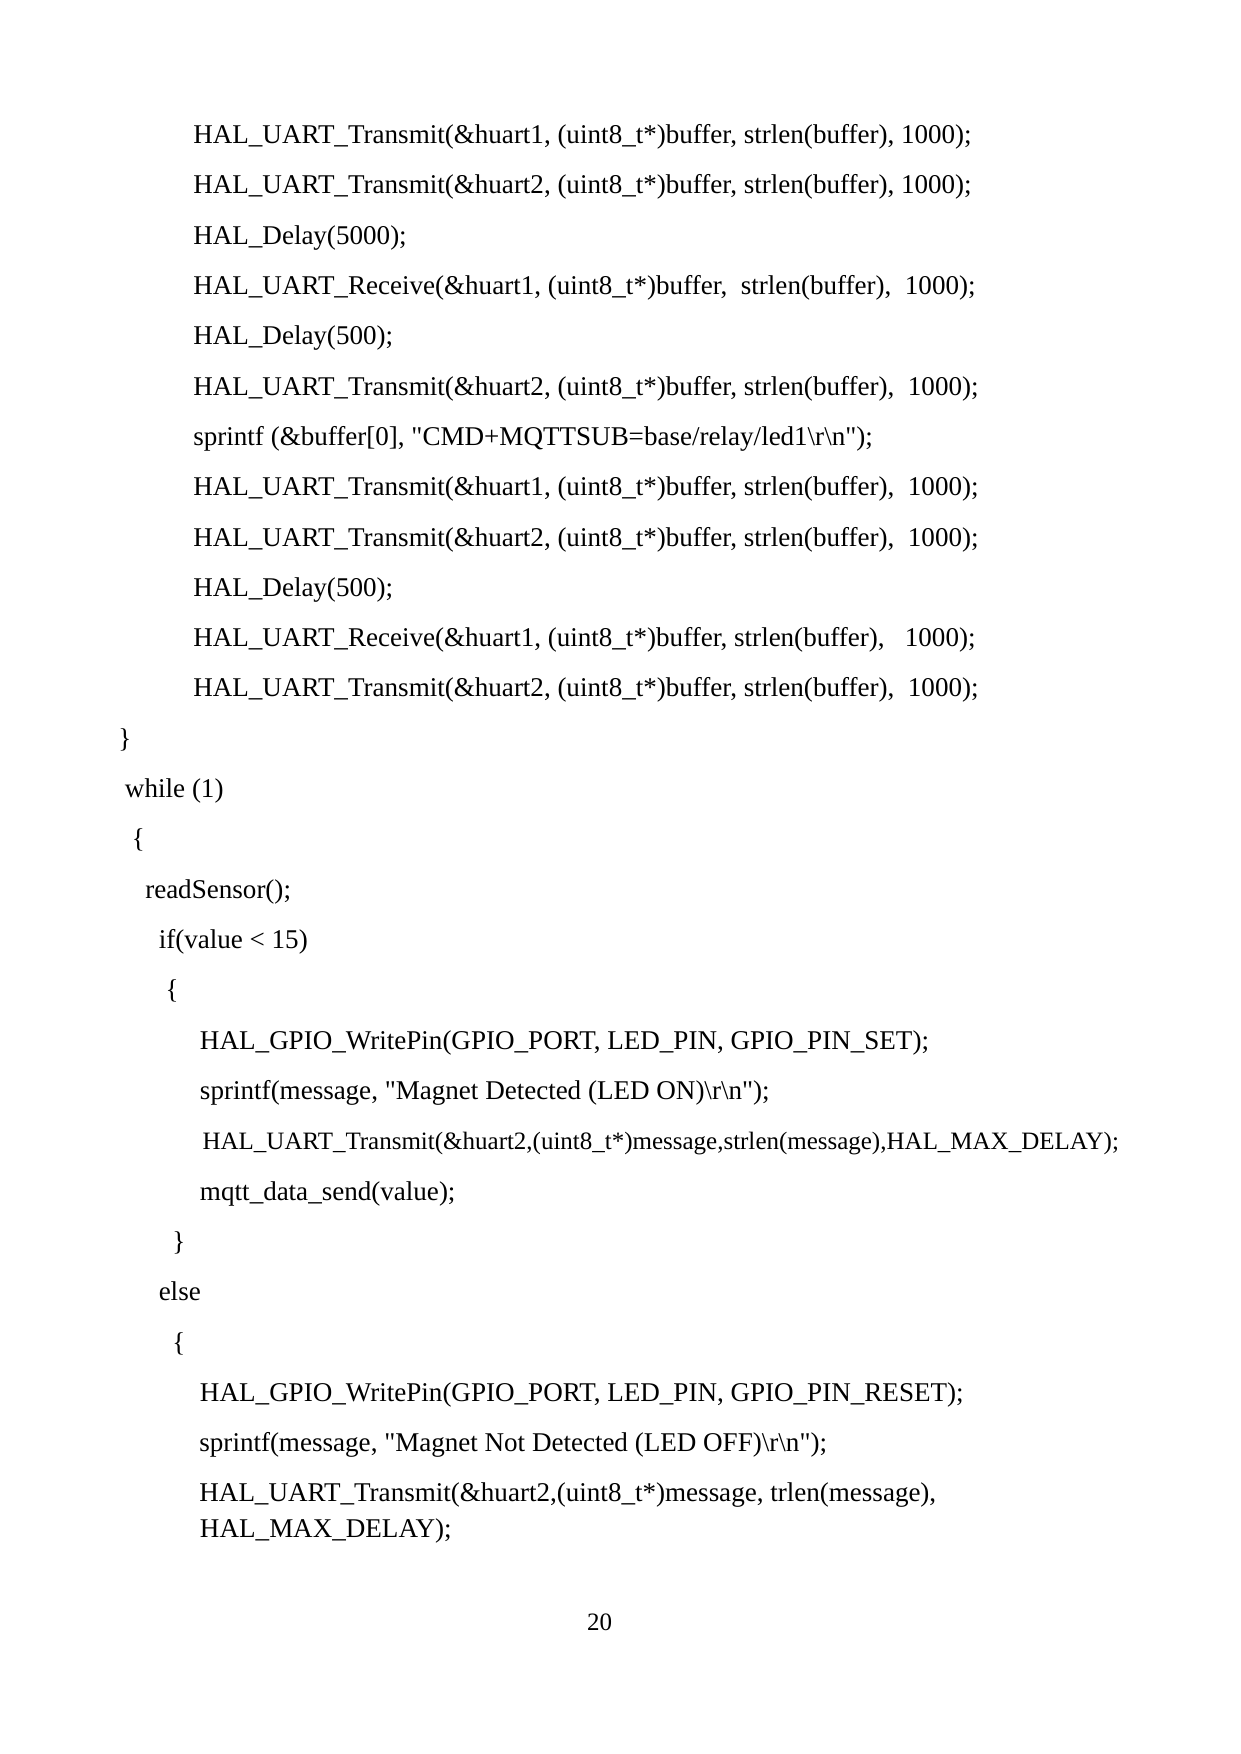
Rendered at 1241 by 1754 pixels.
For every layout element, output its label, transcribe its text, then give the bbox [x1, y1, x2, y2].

text HAL_UART_Transmit(&huart2,(uint8_t*)message, trlen(message), HAL_MAX_DELAY); [118, 1477, 1122, 1543]
text if(value < 15) [118, 923, 1122, 954]
text { [118, 973, 1122, 1004]
text { [118, 822, 1122, 854]
text } [118, 722, 1122, 753]
text } [118, 1225, 1122, 1256]
text while (1) [118, 772, 1122, 803]
text HAL_Delay(5000); [118, 219, 1122, 250]
text HAL_UART_Transmit(&huart1, (uint8_t*)buffer, strlen(buffer), 1000); [118, 118, 1122, 149]
text HAL_UART_Receive(&huart1, (uint8_t*)buffer, strlen(buffer), 1000); [118, 621, 1122, 652]
text HAL_GPIO_WritePin(GPIO_PORT, LED_PIN, GPIO_PIN_SET); [118, 1024, 1122, 1055]
text HAL_UART_Transmit(&huart2,(uint8_t*)message,strlen(message),HAL_MAX_DELAY); [118, 1124, 1122, 1156]
text readSensor(); [118, 873, 1122, 904]
text HAL_UART_Receive(&huart1, (uint8_t*)buffer, strlen(buffer), 1000); [118, 269, 1122, 300]
text HAL_UART_Transmit(&huart2, (uint8_t*)buffer, strlen(buffer), 1000); [118, 370, 1122, 401]
text HAL_UART_Transmit(&huart2, (uint8_t*)buffer, strlen(buffer), 1000); [118, 672, 1122, 703]
text HAL_UART_Transmit(&huart2, (uint8_t*)buffer, strlen(buffer), 1000); [118, 521, 1122, 552]
text { [118, 1326, 1122, 1357]
text HAL_GPIO_WritePin(GPIO_PORT, LED_PIN, GPIO_PIN_RESET); [118, 1376, 1122, 1407]
text HAL_UART_Transmit(&huart2, (uint8_t*)buffer, strlen(buffer), 1000); [118, 168, 1122, 199]
text else [118, 1275, 1122, 1306]
text sprintf(message, "Magnet Detected (LED ON)\r\n"); [118, 1074, 1122, 1105]
text HAL_Delay(500); [118, 571, 1122, 602]
text mqtt_data_send(value); [118, 1175, 1122, 1206]
text sprintf (&buffer[0], "CMD+MQTTSUB=base/relay/led1\r\n"); [118, 420, 1122, 451]
text HAL_Delay(500); [118, 319, 1122, 351]
text sprintf(message, "Magnet Not Detected (LED OFF)\r\n"); [118, 1426, 1122, 1457]
text HAL_UART_Transmit(&huart1, (uint8_t*)buffer, strlen(buffer), 1000); [118, 470, 1122, 501]
